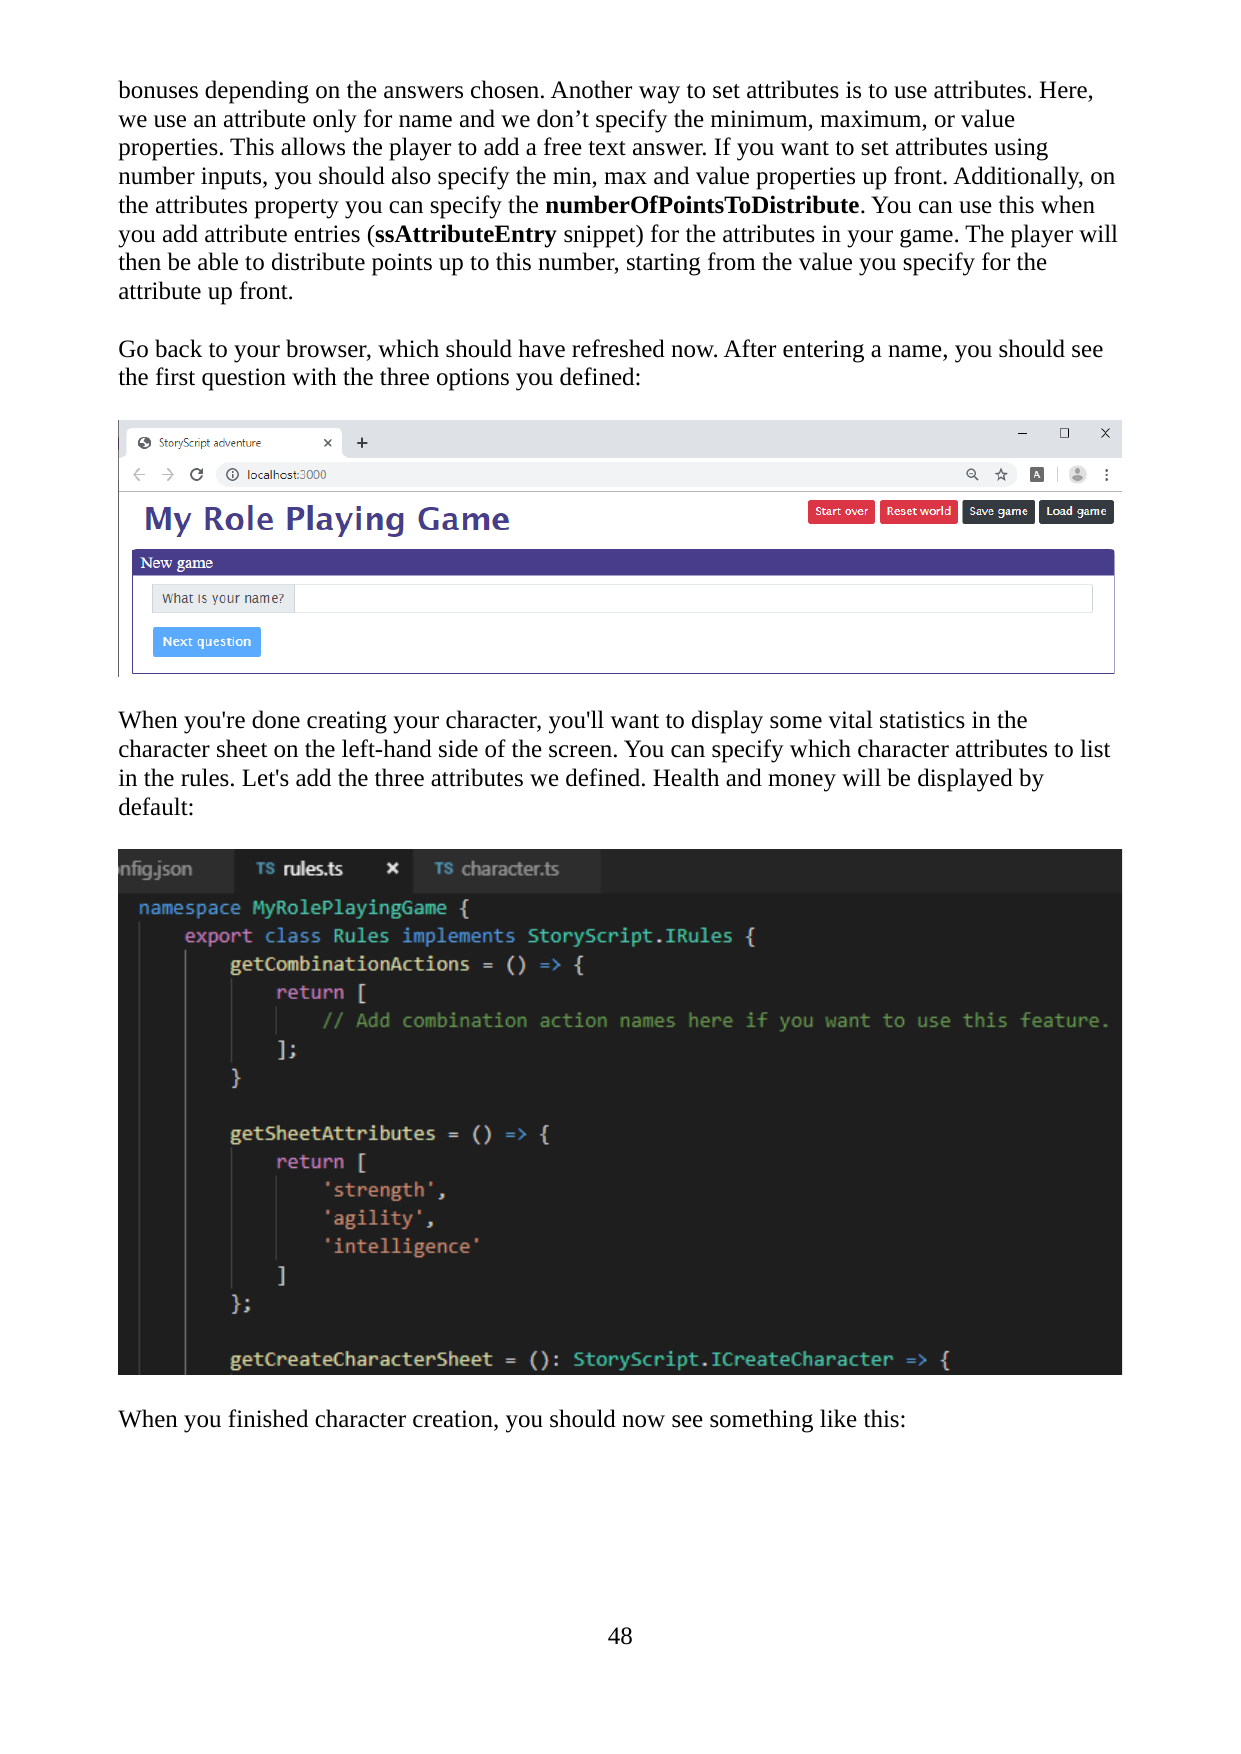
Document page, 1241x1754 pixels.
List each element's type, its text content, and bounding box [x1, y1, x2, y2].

text When you finished character creation, you should now see something like this: [118, 1404, 1122, 1432]
text When you're done creating your character, you'll want to display some vital statistics in the character sheet on the left-hand side of the screen. You can specify which character attributes to list in the rules. Let's add the three attributes we defined. Health and money will be displayed by default: [118, 706, 1122, 821]
text Go back to your browser, which should have refreshed now. After entering a name, you should see the first question with the three options you defined: [118, 334, 1122, 391]
text bonuses depending on the answers chosen. Another way to set attributes is to use attributes. Here, we use an attribute only for name and we don’t specify the minimum, maximum, or value properties. This allows the player to add a free text answer. If you want to set attributes using number inputs, you should also specify the min, max and value properties up front. Additionally, on the attributes property you can specify the numberOfPointsToDistribute. You can use this when you add attribute entries (ssAttributeEntry snippet) for the attributes in your game. The player will then be able to distribute points up to this number, starting from the value you specify for the attribute up front. [118, 75, 1122, 305]
